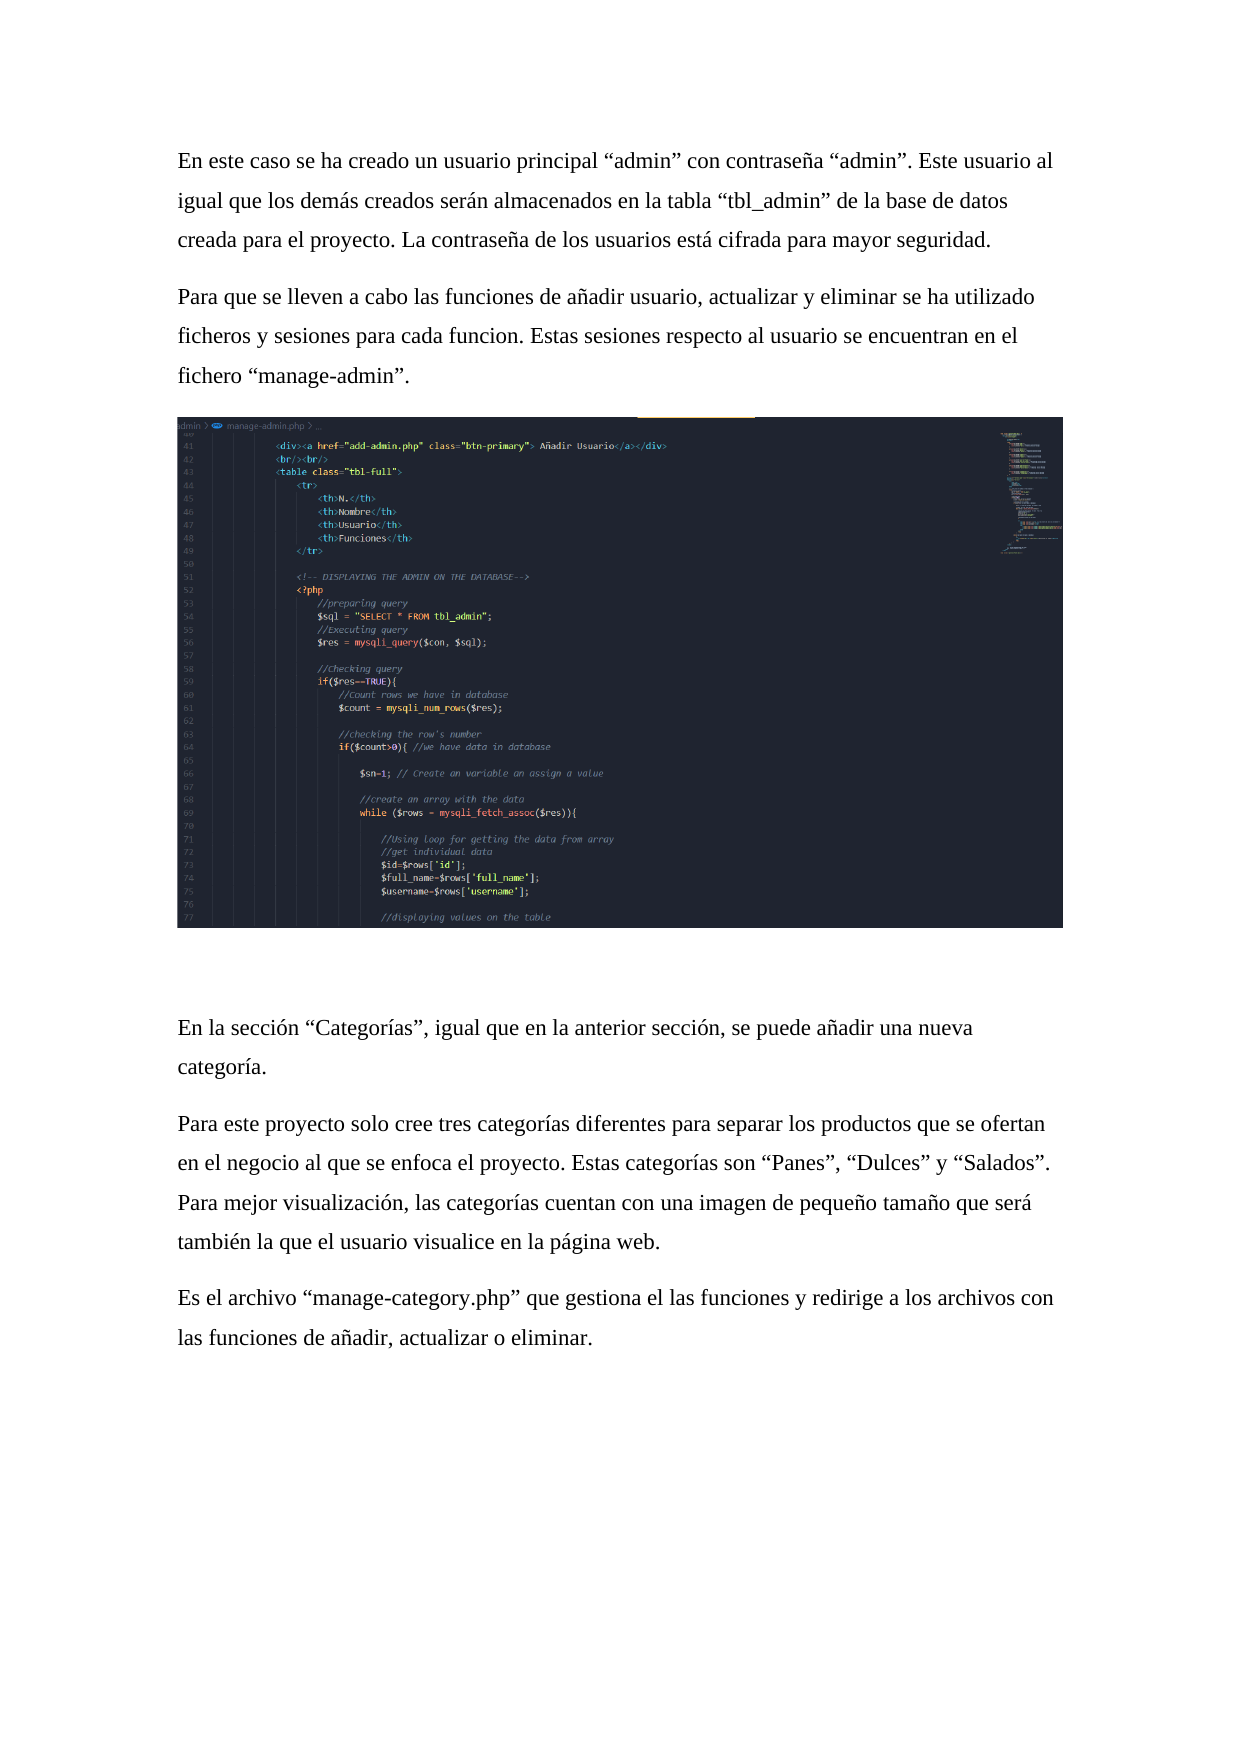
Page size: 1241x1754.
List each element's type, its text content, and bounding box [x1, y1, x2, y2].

text Es el archivo “manage-category.php” que gestiona el las funciones y redirige a los archivos con las funciones de añadir, actualizar o eliminar. [177, 1284, 1063, 1350]
text Para este proyecto solo cree tres categorías diferentes para separar los productos que se ofertan en el negocio al que se enfoca el proyecto. Estas categorías son “Panes”, “Dulces” y “Salados”. Para mejor visualización, las categorías cuentan con una imagen de pequeño tamaño que será también la que el usuario visualice en la página web. [177, 1109, 1063, 1254]
text En la sección “Categorías”, igual que en la anterior sección, se puede añadir una nueva categoría. [177, 1014, 1063, 1080]
text En este caso se ha creado un usuario principal “admin” con contraseña “admin”. Este usuario al igual que los demás creados serán almacenados en la tabla “tbl_admin” de la base de datos creada para el proyecto. La contraseña de los usuarios está cifrada para mayor seguridad. [177, 148, 1063, 253]
text Para que se lleven a cabo las funciones de añadir usuario, actualizar y eliminar se ha utilizado ficheros y sesiones para cada funcion. Estas sesiones respecto al usuario se encuentran en el fichero “manage-admin”. [177, 283, 1063, 388]
